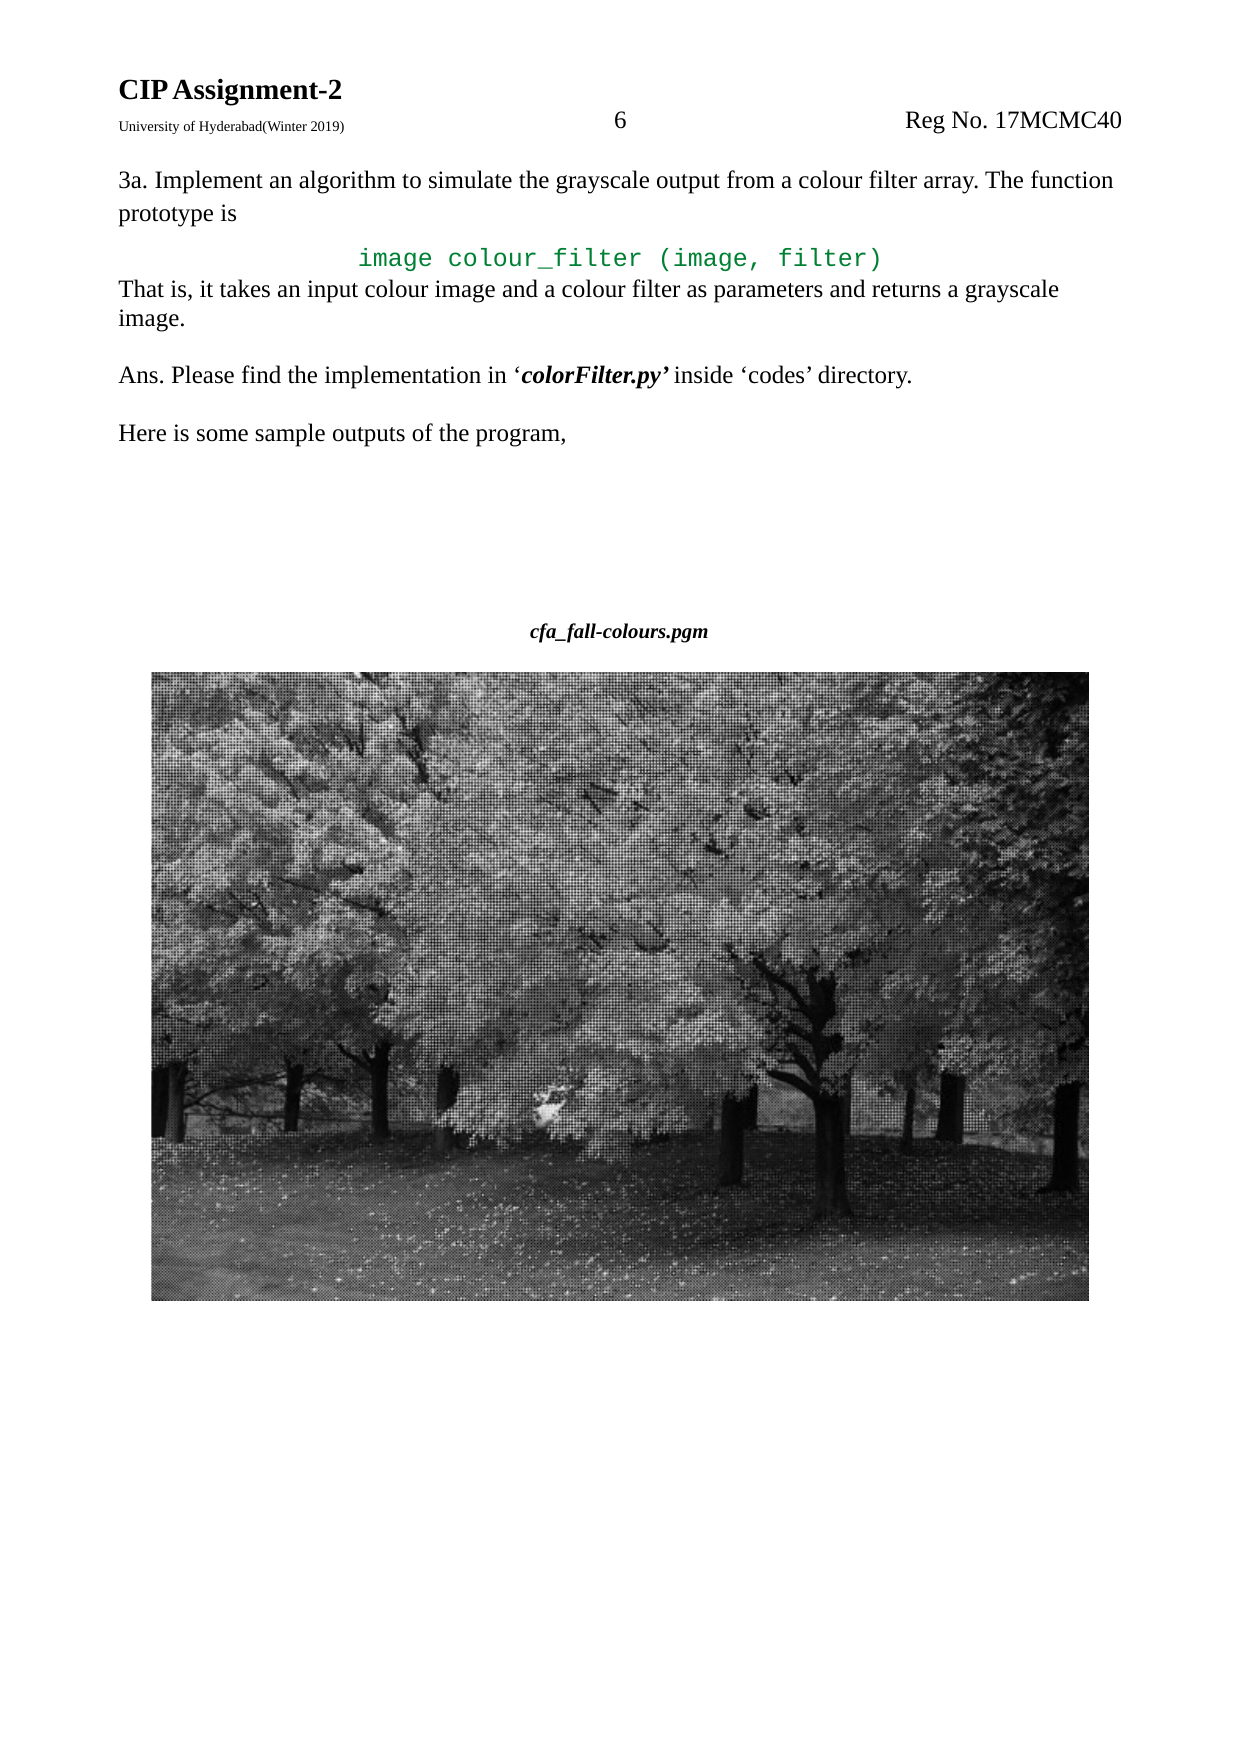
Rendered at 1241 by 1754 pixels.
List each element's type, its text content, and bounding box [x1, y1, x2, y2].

text Here is some sample outputs of the program, [118, 418, 1122, 447]
text image colour_filter (image, filter) [118, 246, 1122, 274]
picture [151, 672, 1089, 1301]
text Ans. Please find the implementation in ‘colorFilter.py’ inside ‘codes’ directory. [118, 361, 1122, 389]
text 3a. Implement an algorithm to simulate the grayscale output from a colour filter array. The function prototype is [118, 165, 1122, 227]
text cfa_fall-colours.pgm [118, 619, 1122, 643]
text That is, it takes an input colour image and a colour filter as parameters and returns a grayscale image. [118, 274, 1122, 332]
